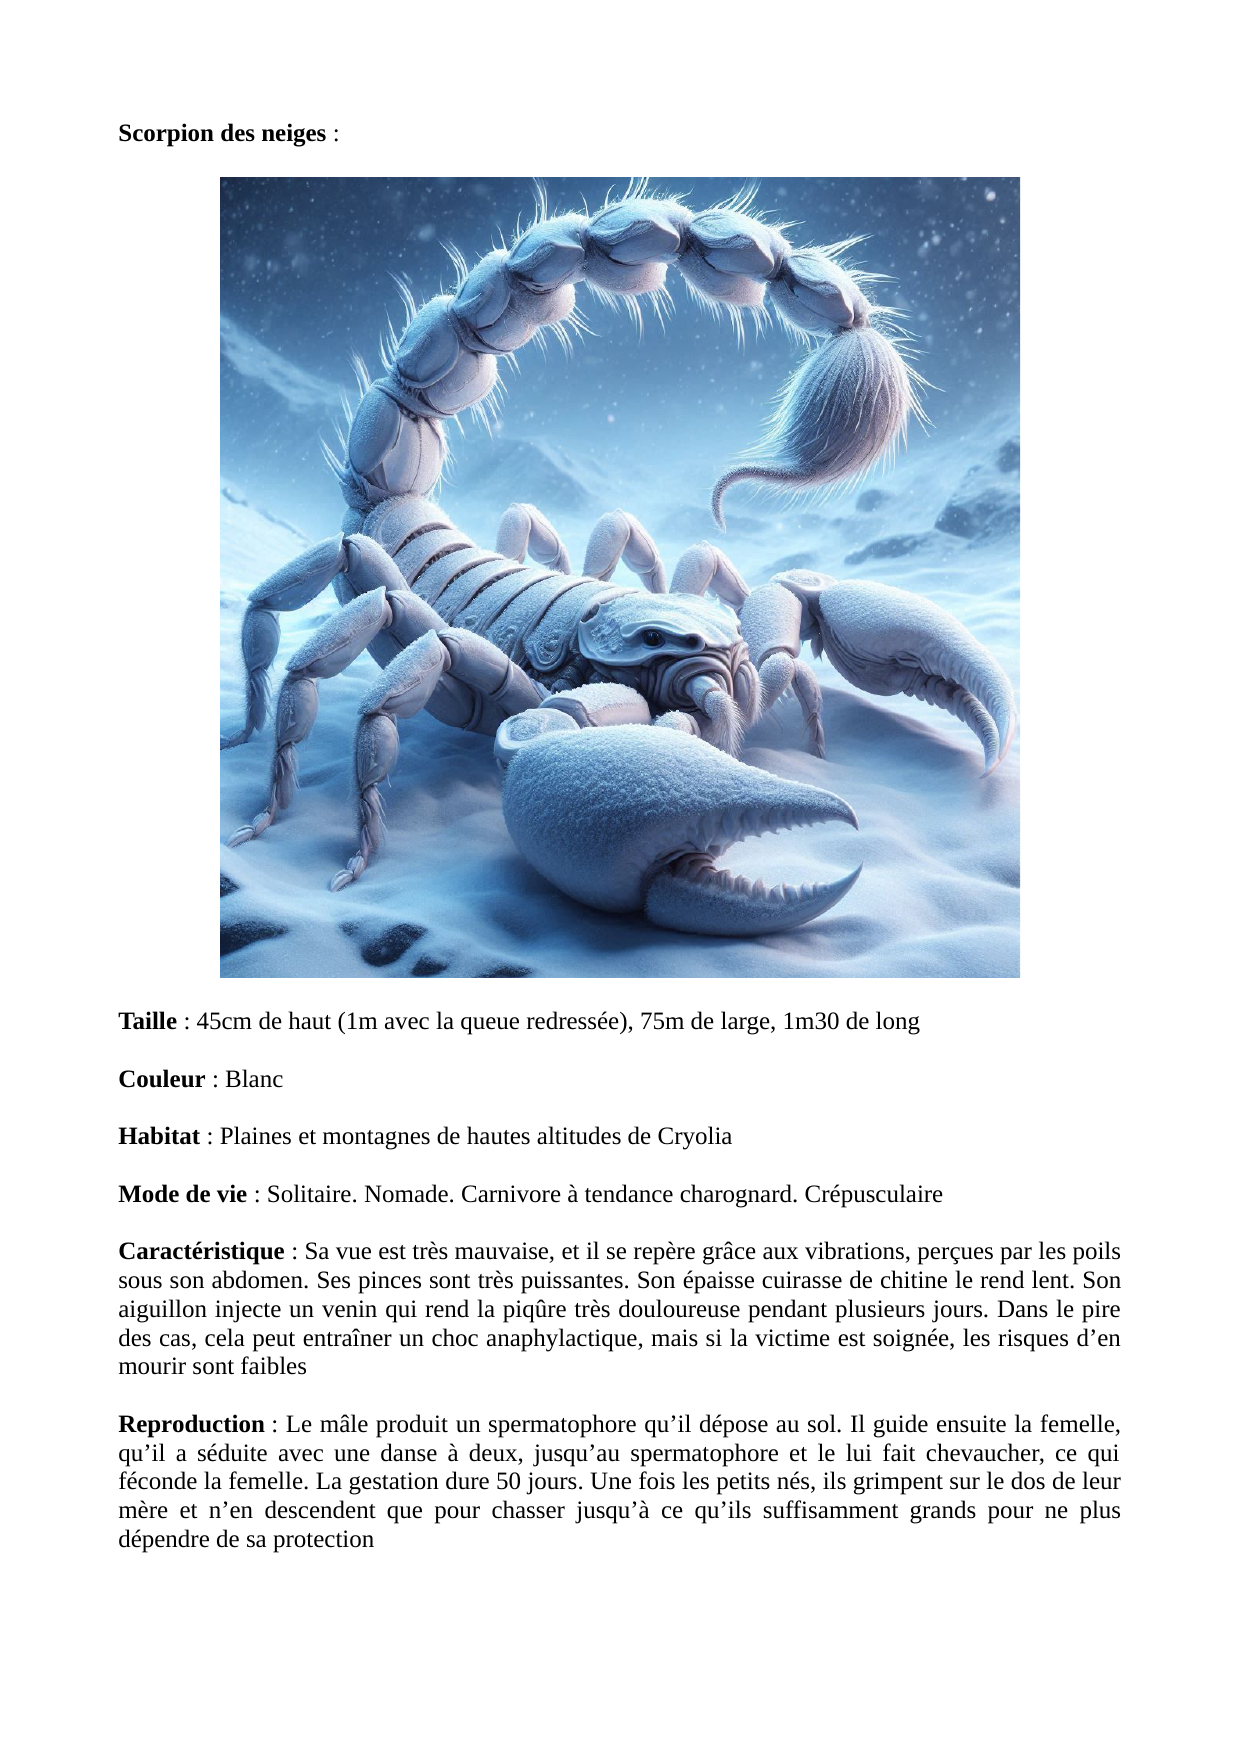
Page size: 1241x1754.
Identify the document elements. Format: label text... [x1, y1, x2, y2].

text Mode de vie : Solitaire. Nomade. Carnivore à tendance charognard. Crépusculaire [118, 1179, 1122, 1208]
picture [220, 177, 1020, 978]
text Taille : 45cm de haut (1m avec la queue redressée), 75m de large, 1m30 de long [118, 1006, 1122, 1035]
text Scorpion des neiges : [118, 118, 1122, 147]
text Habitat : Plaines et montagnes de hautes altitudes de Cryolia [118, 1121, 1122, 1150]
text Caractéristique : Sa vue est très mauvaise, et il se repère grâce aux vibrations, perçues par les poils sous son abdomen. Ses pinces sont très puissantes. Son épaisse cuirasse de chitine le rend lent. Son aiguillon injecte un venin qui rend la piqûre très douloureuse pendant plusieurs jours. Dans le pire des cas, cela peut entraîner un choc anaphylactique, mais si la victime est soignée, les risques d’en mourir sont faibles [118, 1236, 1122, 1380]
text Reproduction : Le mâle produit un spermatophore qu’il dépose au sol. Il guide ensuite la femelle, qu’il a séduite avec une danse à deux, jusqu’au spermatophore et le lui fait chevaucher, ce qui féconde la femelle. La gestation dure 50 jours. Une fois les petits nés, ils grimpent sur le dos de leur mère et n’en descendent que pour chasser jusqu’à ce qu’ils suffisamment grands pour ne plus dépendre de sa protection [118, 1409, 1122, 1553]
text Couleur : Blanc [118, 1064, 1122, 1093]
